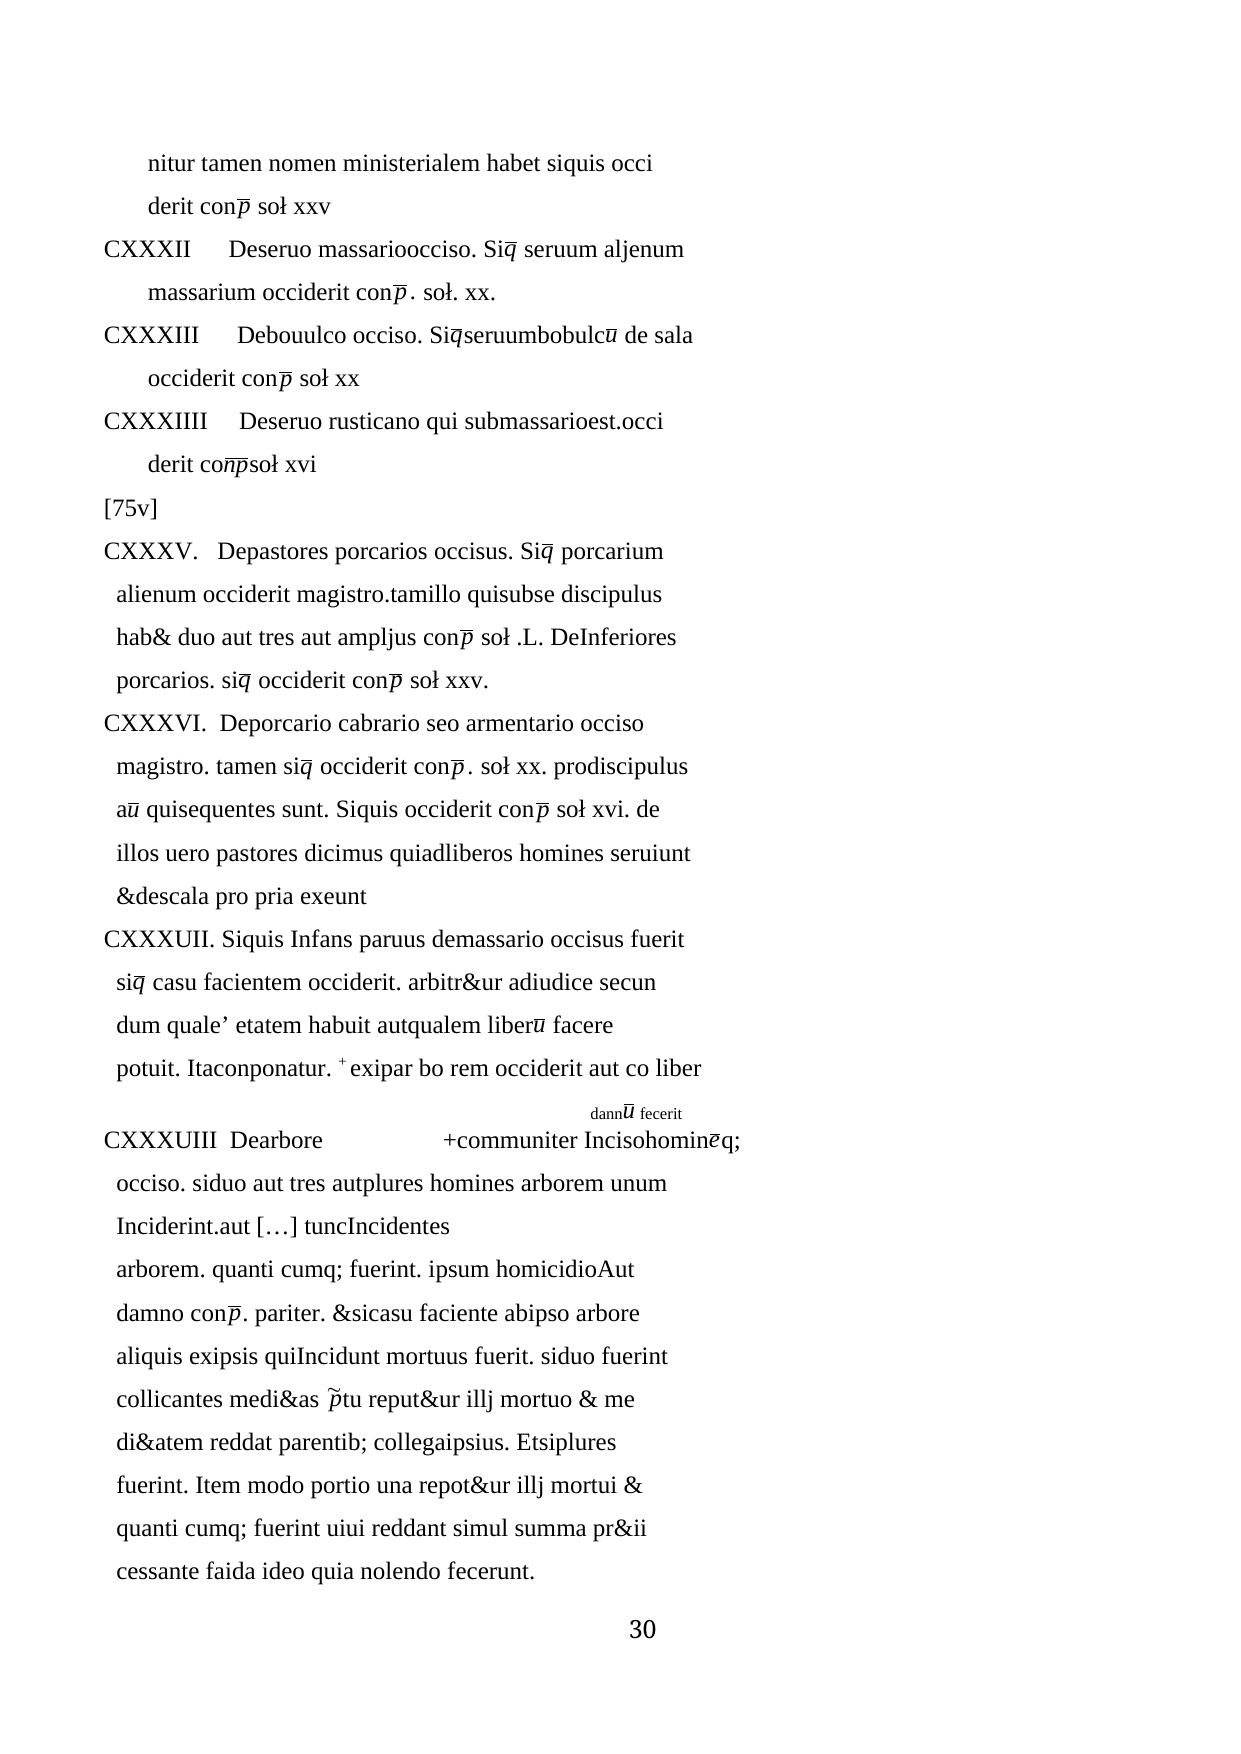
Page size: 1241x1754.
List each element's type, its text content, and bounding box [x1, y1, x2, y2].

text potuit. Itaconponatur. + exipar bo rem occiderit aut co liber [103, 1053, 1211, 1082]
text fuerint. Item modo portio una repot&ur illj mortui & [103, 1470, 1211, 1499]
text alienum occiderit magistro.tamillo quisubse discipulus [103, 579, 1211, 608]
text CXXXV. Depastores porcarios occisus. Si porcarium [103, 536, 1211, 564]
text CXXXUII. Siquis Infans paruus demassario occisus fuerit [103, 924, 1211, 953]
text si casu facientem occiderit. arbitr&ur adiudice secun [103, 967, 1211, 996]
text nitur tamen nomen ministerialem habet siquis occi [103, 148, 1211, 176]
text porcarios. si occiderit con soł xxv. [103, 665, 1211, 694]
text derit con soł xxv [103, 191, 1211, 219]
text cessante faida ideo quia nolendo fecerunt. [103, 1556, 1211, 1585]
text occiderit con soł xx [103, 363, 1211, 392]
text quanti cumq; fuerint uiui reddant simul summa pr&ii [103, 1513, 1211, 1542]
text di&atem reddat parentib; collegaipsius. Etsiplures [103, 1427, 1211, 1456]
text derit cosoł xvi [103, 449, 1211, 478]
text dum quale’ etatem habuit autqualem liber facere [103, 1010, 1211, 1039]
text CXXXVI. Deporcario cabrario seo armentario occiso [103, 708, 1211, 737]
text [75v] [103, 493, 1211, 521]
text &descala pro pria exeunt [103, 881, 1211, 909]
text magistro. tamen si occiderit con soł xx. prodiscipulus [103, 751, 1211, 780]
text CXXXUIII Dearbore +communiter Incisohominq; [103, 1125, 1211, 1154]
text aliquis exipsis quiIncidunt mortuus fuerit. siduo fuerint [103, 1341, 1211, 1369]
text CXXXII Deseruo massarioocciso. Si seruum aljenum [103, 234, 1211, 263]
text damno con. pariter. &sicasu faciente abipso arbore [103, 1298, 1211, 1326]
text massarium occiderit con soł. xx. [103, 277, 1211, 306]
text CXXXIII Debouulco occiso. Siseruumbobulc de sala [103, 320, 1211, 349]
text illos uero pastores dicimus quiadliberos homines seruiunt [103, 838, 1211, 866]
text dann fecerit [103, 1096, 1211, 1125]
text arborem. quanti cumq; fuerint. ipsum homicidioAut [103, 1254, 1211, 1283]
text CXXXIIII Deseruo rusticano qui submassarioest.occi [103, 406, 1211, 435]
text collicantes medi&as tu reput&ur illj mortuo & me [103, 1384, 1211, 1413]
text hab& duo aut tres aut ampljus con soł .L. DeInferiores [103, 622, 1211, 651]
text Inciderint.aut […] tuncIncidentes [103, 1211, 1211, 1240]
text a quisequentes sunt. Siquis occiderit con soł xvi. de [103, 794, 1211, 823]
text occiso. siduo aut tres autplures homines arborem unum [103, 1168, 1211, 1197]
